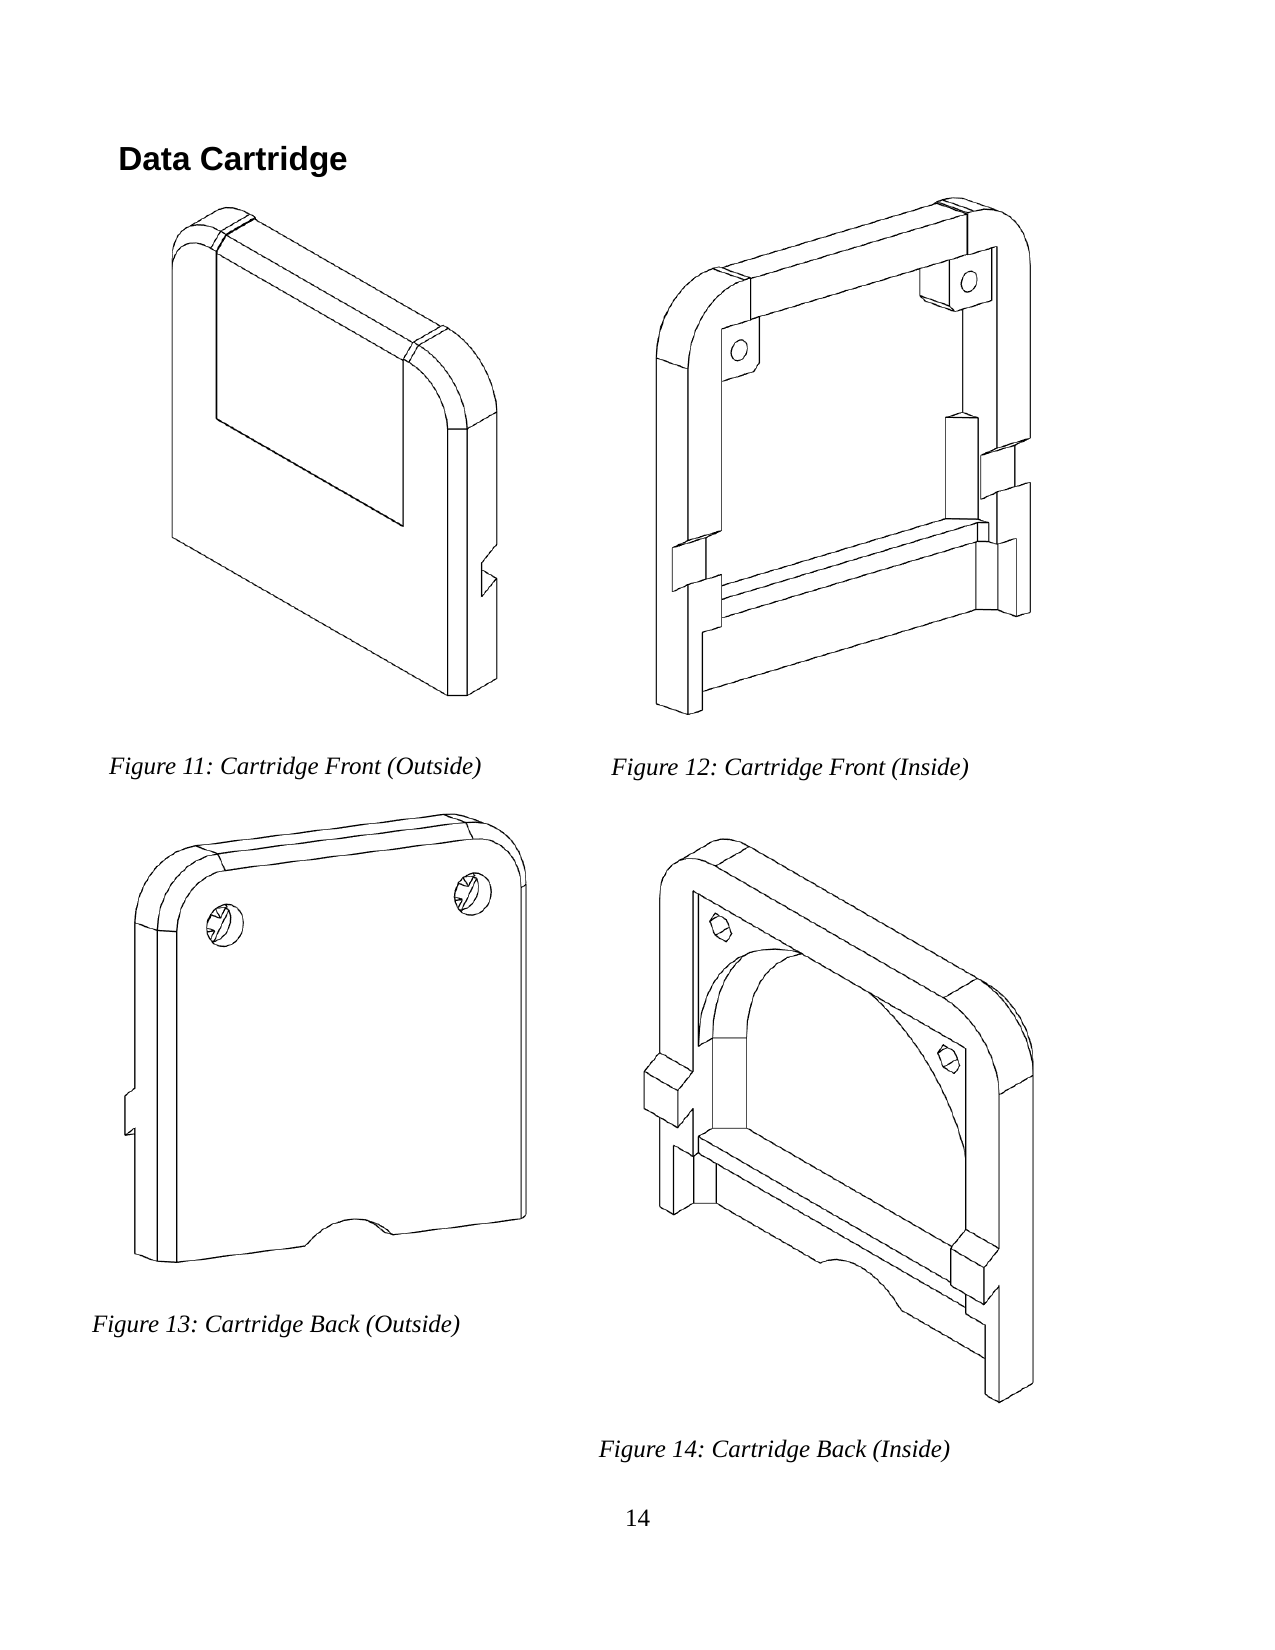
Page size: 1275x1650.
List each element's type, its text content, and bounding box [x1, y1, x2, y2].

picture [598, 813, 1113, 1422]
text Figure 13: Cartridge Back (Outside) [92, 1297, 573, 1337]
text Figure 14: Cartridge Back (Inside) [598, 1422, 1113, 1462]
text Figure 11: Cartridge Front (Outside) [109, 739, 569, 780]
picture [108, 187, 570, 739]
picture [611, 163, 1113, 740]
subtitle Data Cartridge [118, 139, 1157, 177]
text Figure 12: Cartridge Front (Inside) [611, 740, 1112, 781]
picture [91, 808, 573, 1297]
